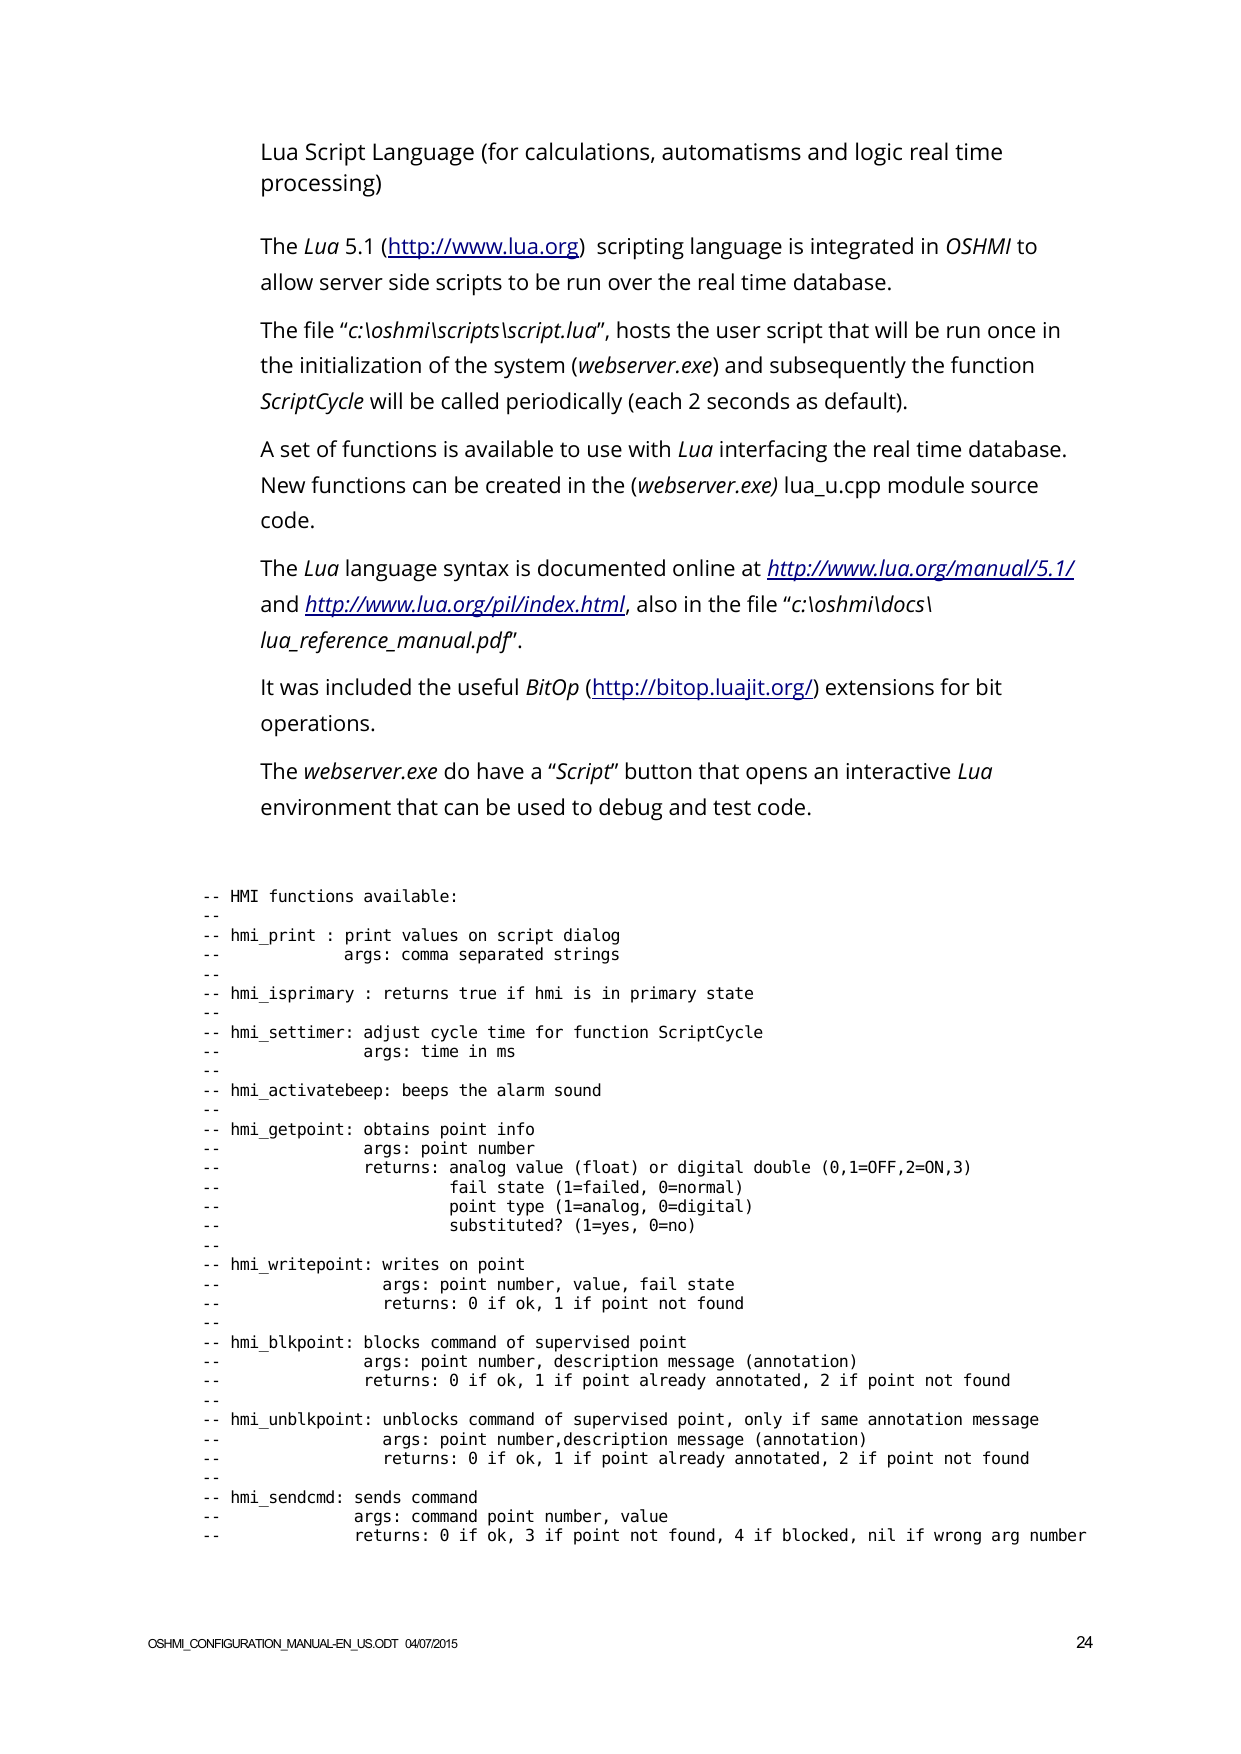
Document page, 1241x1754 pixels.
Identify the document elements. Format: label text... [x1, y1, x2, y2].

text -- [202, 1391, 1093, 1410]
text -- args: command point number, value [202, 1507, 1093, 1526]
text -- returns: 0 if ok, 3 if point not found, 4 if blocked, nil if wrong arg number [202, 1526, 1093, 1546]
text -- hmi_blkpoint: blocks command of supervised point [202, 1332, 1093, 1352]
text -- returns: 0 if ok, 1 if point not found [202, 1294, 1093, 1313]
text -- [202, 1100, 1093, 1119]
text -- [202, 1061, 1093, 1081]
text -- point type (1=analog, 0=digital) [202, 1197, 1093, 1216]
text -- args: point number [202, 1139, 1093, 1158]
text -- [202, 1236, 1093, 1255]
text -- HMI functions available: [202, 887, 1093, 906]
text -- [202, 1003, 1093, 1022]
text -- args: point number, description message (annotation) [202, 1352, 1093, 1371]
text -- fail state (1=failed, 0=normal) [202, 1177, 1093, 1197]
subtitle Lua Script Language (for calculations, automatisms and logic real time processing) [260, 136, 1093, 198]
text -- hmi_activatebeep: beeps the alarm sound [202, 1081, 1093, 1100]
text It was included the useful BitOp (http://bitop.luajit.org/) extensions for bit operations. [260, 672, 1093, 738]
text The Lua 5.1 (http://www.lua.org) scripting language is integrated in OSHMI to allow server side scripts to be run over the real time database. [260, 231, 1093, 297]
text -- returns: 0 if ok, 1 if point already annotated, 2 if point not found [202, 1371, 1093, 1391]
text A set of functions is available to use with Lua interfacing the real time database. New functions can be created in the (webserver.exe) lua_u.cpp module source code. [260, 434, 1093, 535]
text The webserver.exe do have a “Script” button that opens an interactive Lua environment that can be used to debug and test code. [260, 756, 1093, 821]
text -- hmi_print : print values on script dialog [202, 926, 1093, 945]
text -- args: time in ms [202, 1042, 1093, 1061]
text -- args: point number, value, fail state [202, 1274, 1093, 1294]
text The file “c:\oshmi\scripts\script.lua”, hosts the user script that will be run once in the initialization of the system (webserver.exe) and subsequently the function ScriptCycle will be called periodically (each 2 seconds as default). [260, 315, 1093, 416]
text -- hmi_sendcmd: sends command [202, 1487, 1093, 1507]
text The Lua language syntax is documented online at http://www.lua.org/manual/5.1/ and http://www.lua.org/pil/index.html, also in the file “c:\oshmi\docs\lua_reference_manual.pdf”. [260, 553, 1093, 654]
text -- [202, 964, 1093, 984]
text -- hmi_writepoint: writes on point [202, 1255, 1093, 1274]
text -- returns: analog value (float) or digital double (0,1=OFF,2=ON,3) [202, 1158, 1093, 1177]
text -- hmi_settimer: adjust cycle time for function ScriptCycle [202, 1022, 1093, 1042]
text -- [202, 1468, 1093, 1487]
text -- hmi_getpoint: obtains point info [202, 1119, 1093, 1139]
text -- hmi_isprimary : returns true if hmi is in primary state [202, 984, 1093, 1003]
text -- hmi_unblkpoint: unblocks command of supervised point, only if same annotation message [202, 1410, 1093, 1429]
text -- returns: 0 if ok, 1 if point already annotated, 2 if point not found [202, 1449, 1093, 1468]
text -- [202, 906, 1093, 926]
text -- args: comma separated strings [202, 945, 1093, 964]
text -- [202, 1313, 1093, 1332]
text -- args: point number,description message (annotation) [202, 1429, 1093, 1449]
text -- substituted? (1=yes, 0=no) [202, 1216, 1093, 1236]
